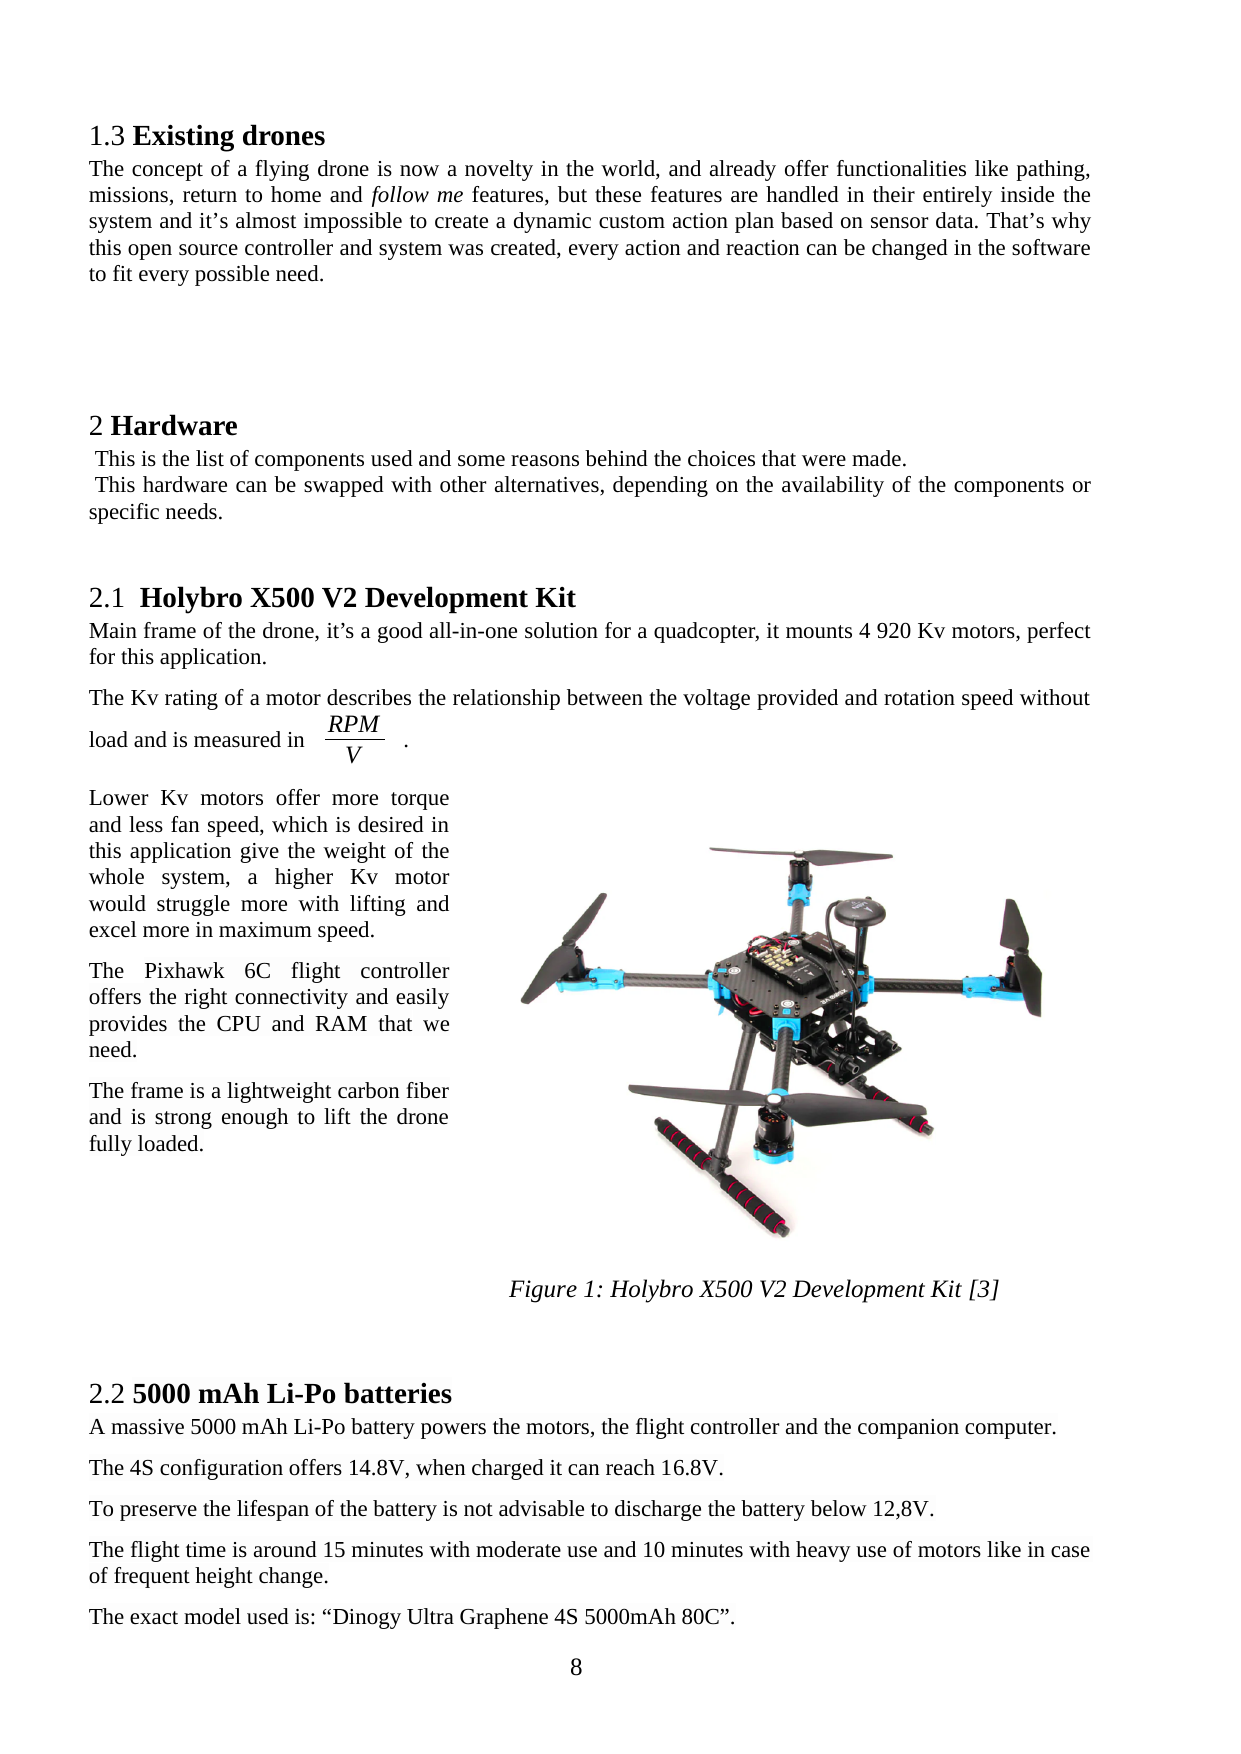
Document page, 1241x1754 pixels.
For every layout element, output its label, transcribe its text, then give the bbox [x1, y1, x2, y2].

list The frame is a lightweight carbon fiber and is strong enough to lift the drone fully loaded. [88, 1077, 508, 1156]
list The concept of a flying drone is now a novelty in the world, and already offer functionalities like pathing, missions, return to home and follow me features, but these features are handled in their entirely inside the system and it’s almost impossible to create a dynamic custom action plan based on sensor data. That’s why this open source controller and system was created, every action and reaction can be changed in the software to fit every possible need. [32, 155, 1093, 286]
list The Kv rating of a motor describes the relationship between the voltage provided and rotation speed without load and is measured in. [88, 684, 1093, 770]
subtitle 2.2 5000 mAh Li-Po batteries [88, 1377, 1093, 1410]
text This hardware can be swapped with other alternatives, depending on the availability of the components or specific needs. [88, 471, 1093, 524]
list Lower Kv motors offer more torque and less fan speed, which is desired in this application give the weight of the whole system, a higher Kv motor would struggle more with lifting and excel more in maximum speed. [88, 776, 1093, 942]
text This is the list of components used and some reasons behind the choices that were made. [88, 445, 1093, 471]
list Main frame of the drone, it’s a good all-in-one solution for a quadcopter, it mounts 4 920 Kv motors, perfect for this application. [88, 617, 1093, 670]
list A massive 5000 mAh Li-Po battery powers the motors, the flight controller and the companion computer. [32, 1413, 1093, 1439]
list [1056, 1077, 1093, 1156]
list The exact model used is: “Dinogy Ultra Graphene 4S 5000mAh 80C”. [88, 1603, 1093, 1630]
list Figure 1: Holybro X500 V2 Development Kit [3] [509, 1262, 1055, 1303]
subtitle 2 Hardware [41, 408, 1093, 442]
list The Pixhawk 6C flight controller offers the right connectivity and easily provides the CPU and RAM that we need. [88, 957, 508, 1062]
subtitle 2.1 Holybro X500 V2 Development Kit [88, 581, 1093, 614]
list The flight time is around 15 minutes with moderate use and 10 minutes with heavy use of motors like in case of frequent height change. [32, 1536, 1093, 1589]
list [1056, 957, 1093, 1062]
picture [508, 786, 1056, 1262]
list The 4S configuration offers 14.8V, when charged it can reach 16.8V. [32, 1454, 1093, 1481]
list To preserve the lifespan of the battery is not advisable to discharge the battery below 12,8V. [32, 1495, 1093, 1521]
subtitle 1.3 Existing drones [88, 118, 1093, 152]
